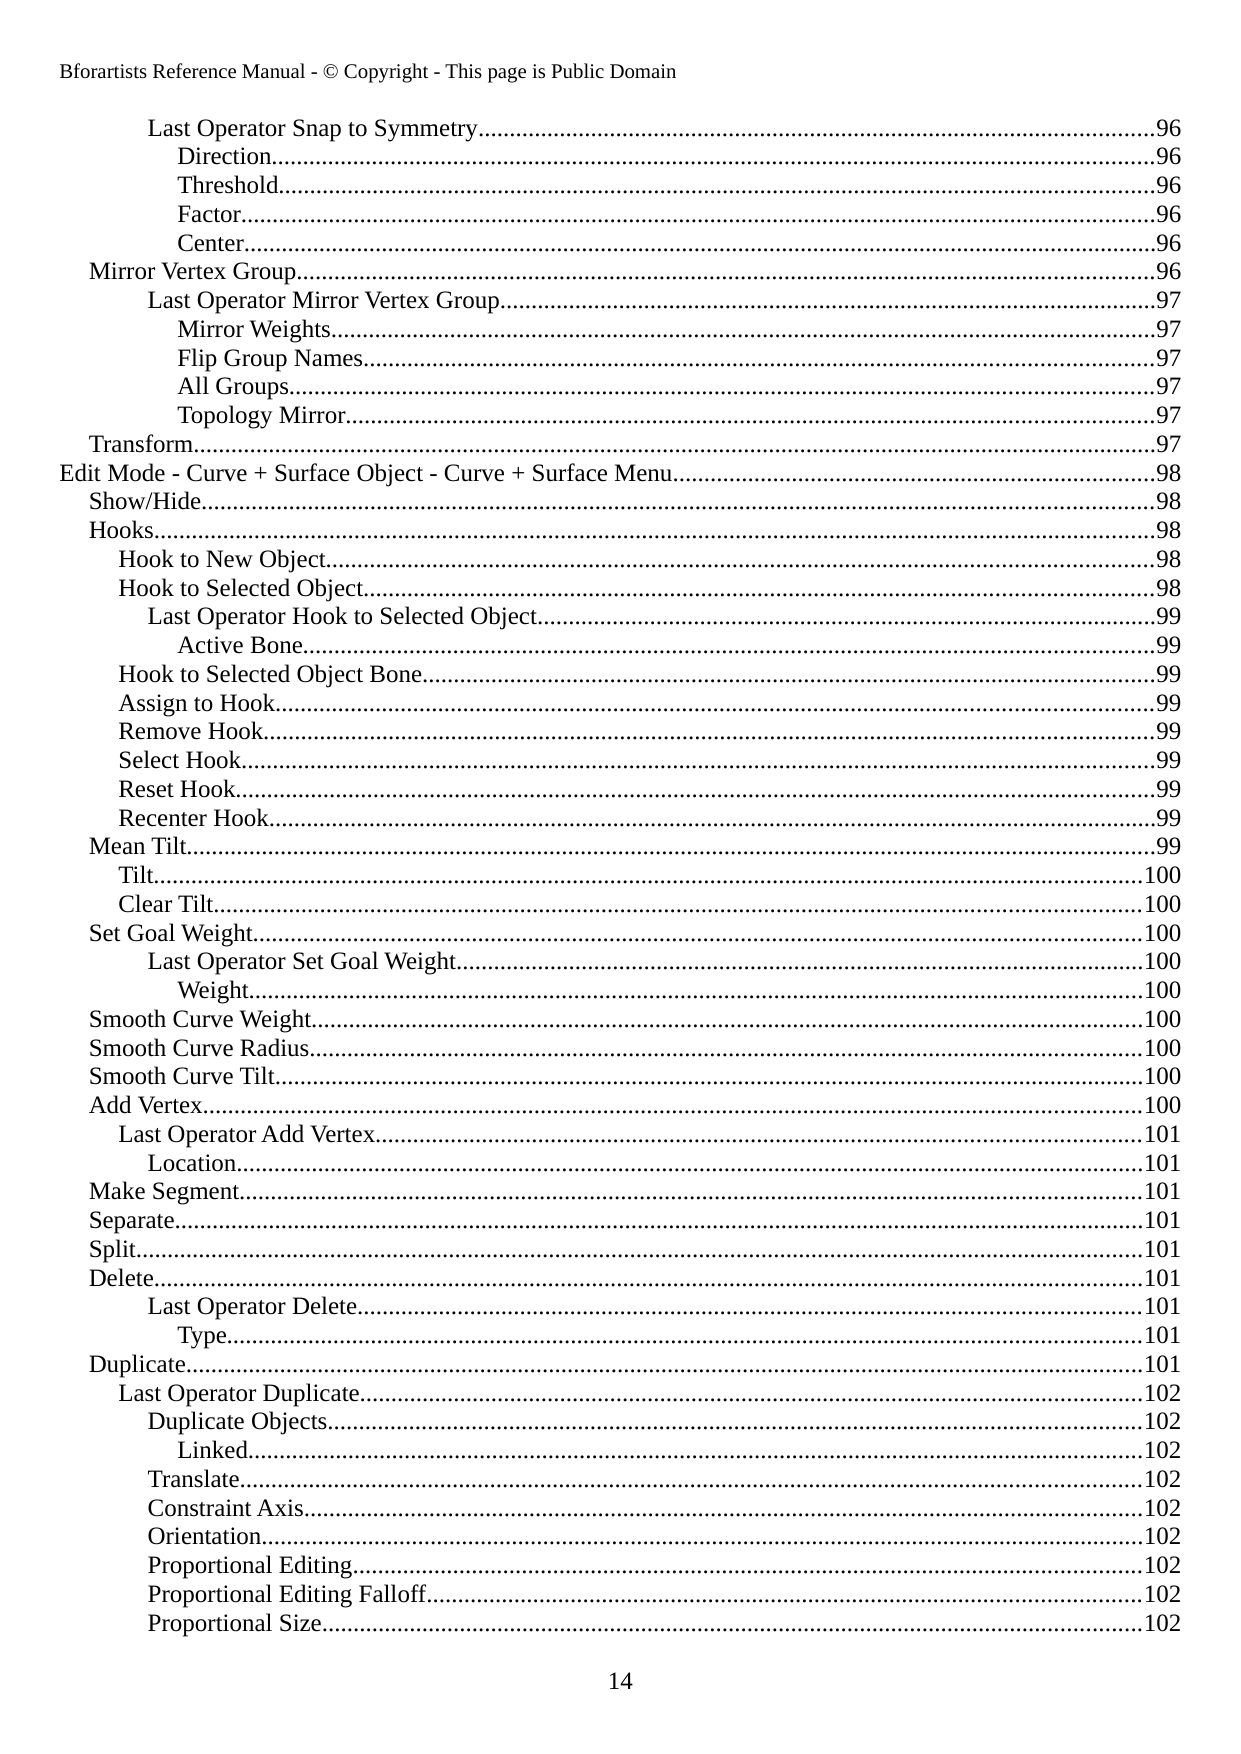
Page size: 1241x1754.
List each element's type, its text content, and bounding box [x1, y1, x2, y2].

text Reset Hook 99 [118, 774, 1181, 803]
text Hook to Selected Object Bone 99 [118, 659, 1181, 688]
text Last Operator Add Vertex 101 [118, 1119, 1181, 1148]
text Make Segment 101 [88, 1176, 1181, 1205]
text Last Operator Mirror Vertex Group 97 [147, 285, 1181, 314]
text Hooks 98 [88, 515, 1181, 544]
text Proportional Editing 102 [147, 1550, 1181, 1579]
text Translate 102 [147, 1464, 1181, 1493]
text Factor 96 [177, 199, 1181, 228]
text Proportional Size 102 [147, 1608, 1181, 1636]
text Last Operator Delete 101 [147, 1291, 1181, 1320]
text Remove Hook 99 [118, 716, 1181, 745]
text Add Vertex 100 [88, 1090, 1181, 1119]
text Proportional Editing Falloff 102 [147, 1579, 1181, 1608]
text Linked 102 [177, 1435, 1181, 1464]
text Recenter Hook 99 [118, 803, 1181, 831]
text Smooth Curve Weight 100 [88, 1004, 1181, 1033]
text Duplicate 101 [88, 1349, 1181, 1378]
text Smooth Curve Tilt 100 [88, 1061, 1181, 1090]
text Location 101 [147, 1148, 1181, 1176]
text Last Operator Hook to Selected Object 99 [147, 601, 1181, 630]
text Mirror Weights 97 [177, 314, 1181, 343]
text Hook to New Object 98 [118, 544, 1181, 573]
text Separate 101 [88, 1205, 1181, 1234]
text Last Operator Snap to Symmetry 96 [147, 113, 1181, 141]
text Threshold 96 [177, 170, 1181, 199]
text Topology Mirror 97 [177, 400, 1181, 429]
text Mean Tilt 99 [88, 831, 1181, 860]
text Delete 101 [88, 1263, 1181, 1291]
text Constraint Axis 102 [147, 1493, 1181, 1521]
text Edit Mode - Curve + Surface Object - Curve + Surface Menu 98 [59, 458, 1181, 486]
text Last Operator Duplicate 102 [118, 1378, 1181, 1406]
text Tilt 100 [118, 860, 1181, 889]
text All Groups 97 [177, 371, 1181, 400]
text Weight 100 [177, 975, 1181, 1004]
text Direction 96 [177, 141, 1181, 170]
text Show/Hide 98 [88, 486, 1181, 515]
text Transform 97 [88, 429, 1181, 458]
text Set Goal Weight 100 [88, 918, 1181, 946]
text Select Hook 99 [118, 745, 1181, 774]
text Active Bone 99 [177, 630, 1181, 659]
text Last Operator Set Goal Weight 100 [147, 946, 1181, 975]
text Duplicate Objects 102 [147, 1406, 1181, 1435]
text Clear Tilt 100 [118, 889, 1181, 918]
text Mirror Vertex Group 96 [88, 256, 1181, 285]
text Assign to Hook 99 [118, 688, 1181, 716]
text Hook to Selected Object 98 [118, 573, 1181, 601]
text Center 96 [177, 228, 1181, 256]
text Split 101 [88, 1234, 1181, 1263]
text Type 101 [177, 1320, 1181, 1349]
text Flip Group Names 97 [177, 343, 1181, 371]
text Orientation 102 [147, 1521, 1181, 1550]
text Smooth Curve Radius 100 [88, 1033, 1181, 1061]
